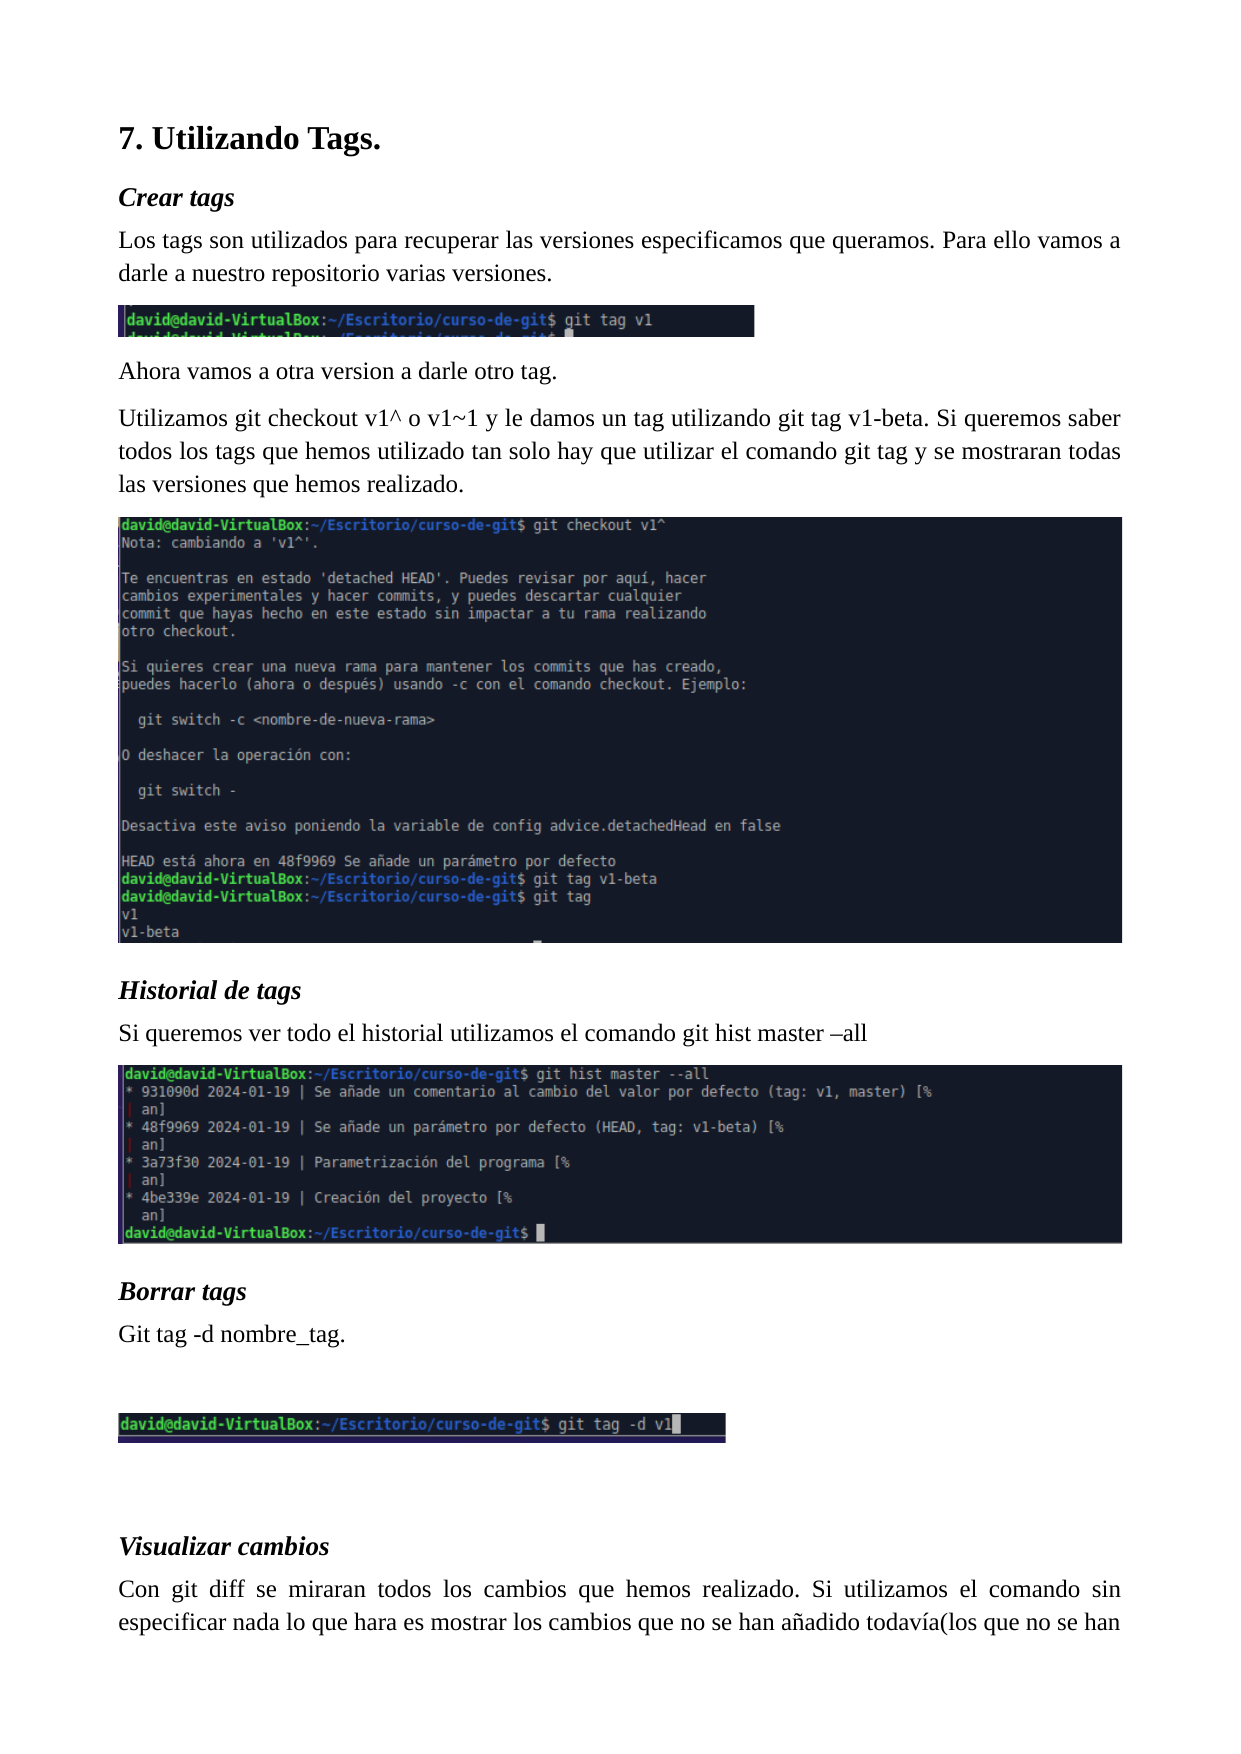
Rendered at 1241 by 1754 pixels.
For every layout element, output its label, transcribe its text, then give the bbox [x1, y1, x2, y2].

text Los tags son utilizados para recuperar las versiones especificamos que queramos. Para ello vamos a darle a nuestro repositorio varias versiones. [118, 225, 1122, 287]
subtitle Crear tags [118, 181, 1122, 213]
text Utilizamos git checkout v1^ o v1~1 y le damos un tag utilizando git tag v1-beta. Si queremos saber todos los tags que hemos utilizado tan solo hay que utilizar el comando git tag y se mostraran todas las versiones que hemos realizado. [118, 403, 1122, 498]
subtitle 7. Utilizando Tags. [118, 118, 1122, 156]
subtitle Historial de tags [118, 974, 1122, 1005]
picture [118, 1413, 726, 1443]
picture [118, 305, 755, 337]
subtitle Visualizar cambios [118, 1530, 1122, 1561]
text Con git diff se miraran todos los cambios que hemos realizado. Si utilizamos el comando sin especificar nada lo que hara es mostrar los cambios que no se han añadido todavía(los que no se han [118, 1574, 1122, 1636]
picture [118, 1065, 1123, 1244]
picture [118, 517, 1123, 943]
text Git tag -d nombre_tag. [118, 1319, 1122, 1347]
text Si queremos ver todo el historial utilizamos el comando git hist master –all [118, 1018, 1122, 1046]
subtitle Borrar tags [118, 1275, 1122, 1306]
text Ahora vamos a otra version a darle otro tag. [118, 356, 1122, 384]
